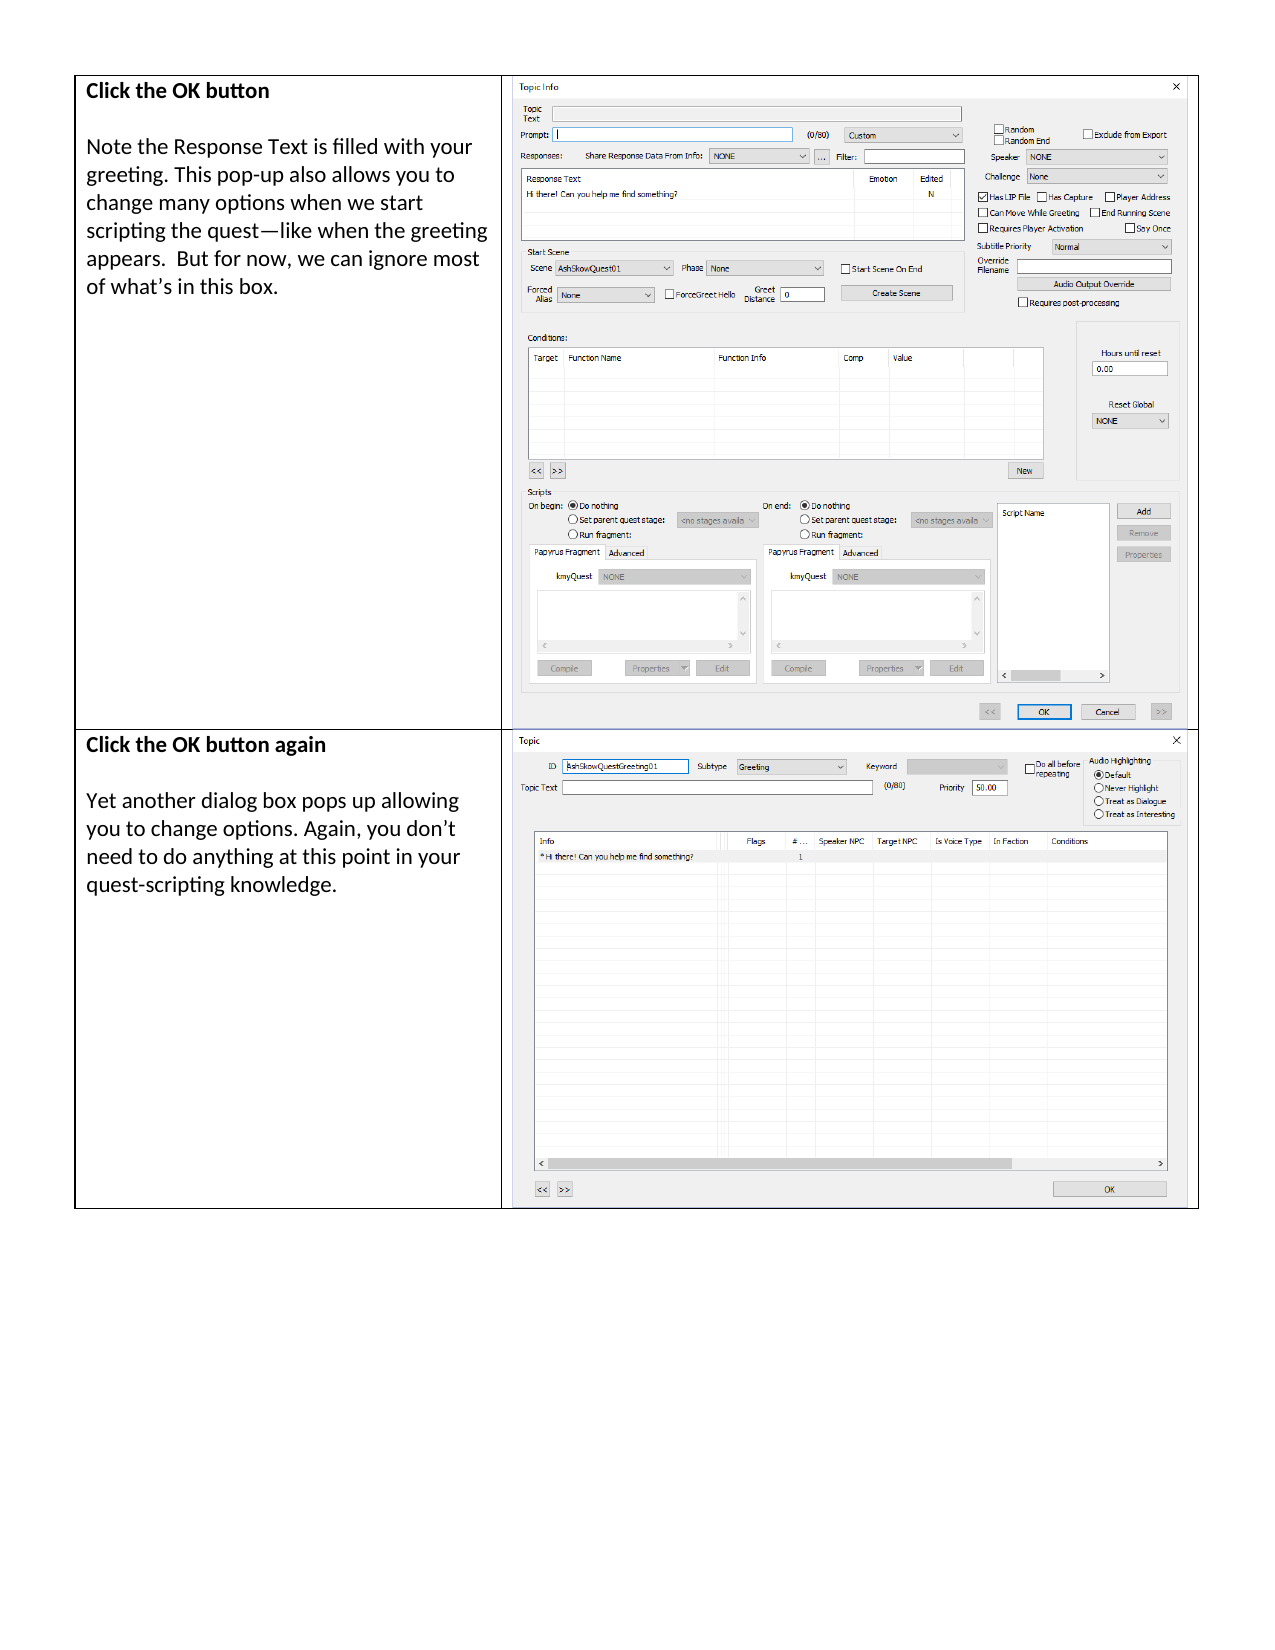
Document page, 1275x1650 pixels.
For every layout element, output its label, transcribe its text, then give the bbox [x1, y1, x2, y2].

table_cell [502, 730, 512, 1208]
table_cell [502, 76, 512, 729]
table_cell Click the OK button again Yet another dialog box pops up allowing you to change options. Again, you don’t need to do anything at this point in your quest-scripting knowledge. [76, 730, 501, 1208]
table_cell [1188, 730, 1198, 1208]
table_cell [1188, 76, 1198, 729]
table_cell Click the OK button Note the Response Text is filled with your greeting. This pop-up also allows you to change many options when we start scripting the quest—like when the greeting appears. But for now, we can ignore most of what’s in this box. [76, 76, 501, 729]
